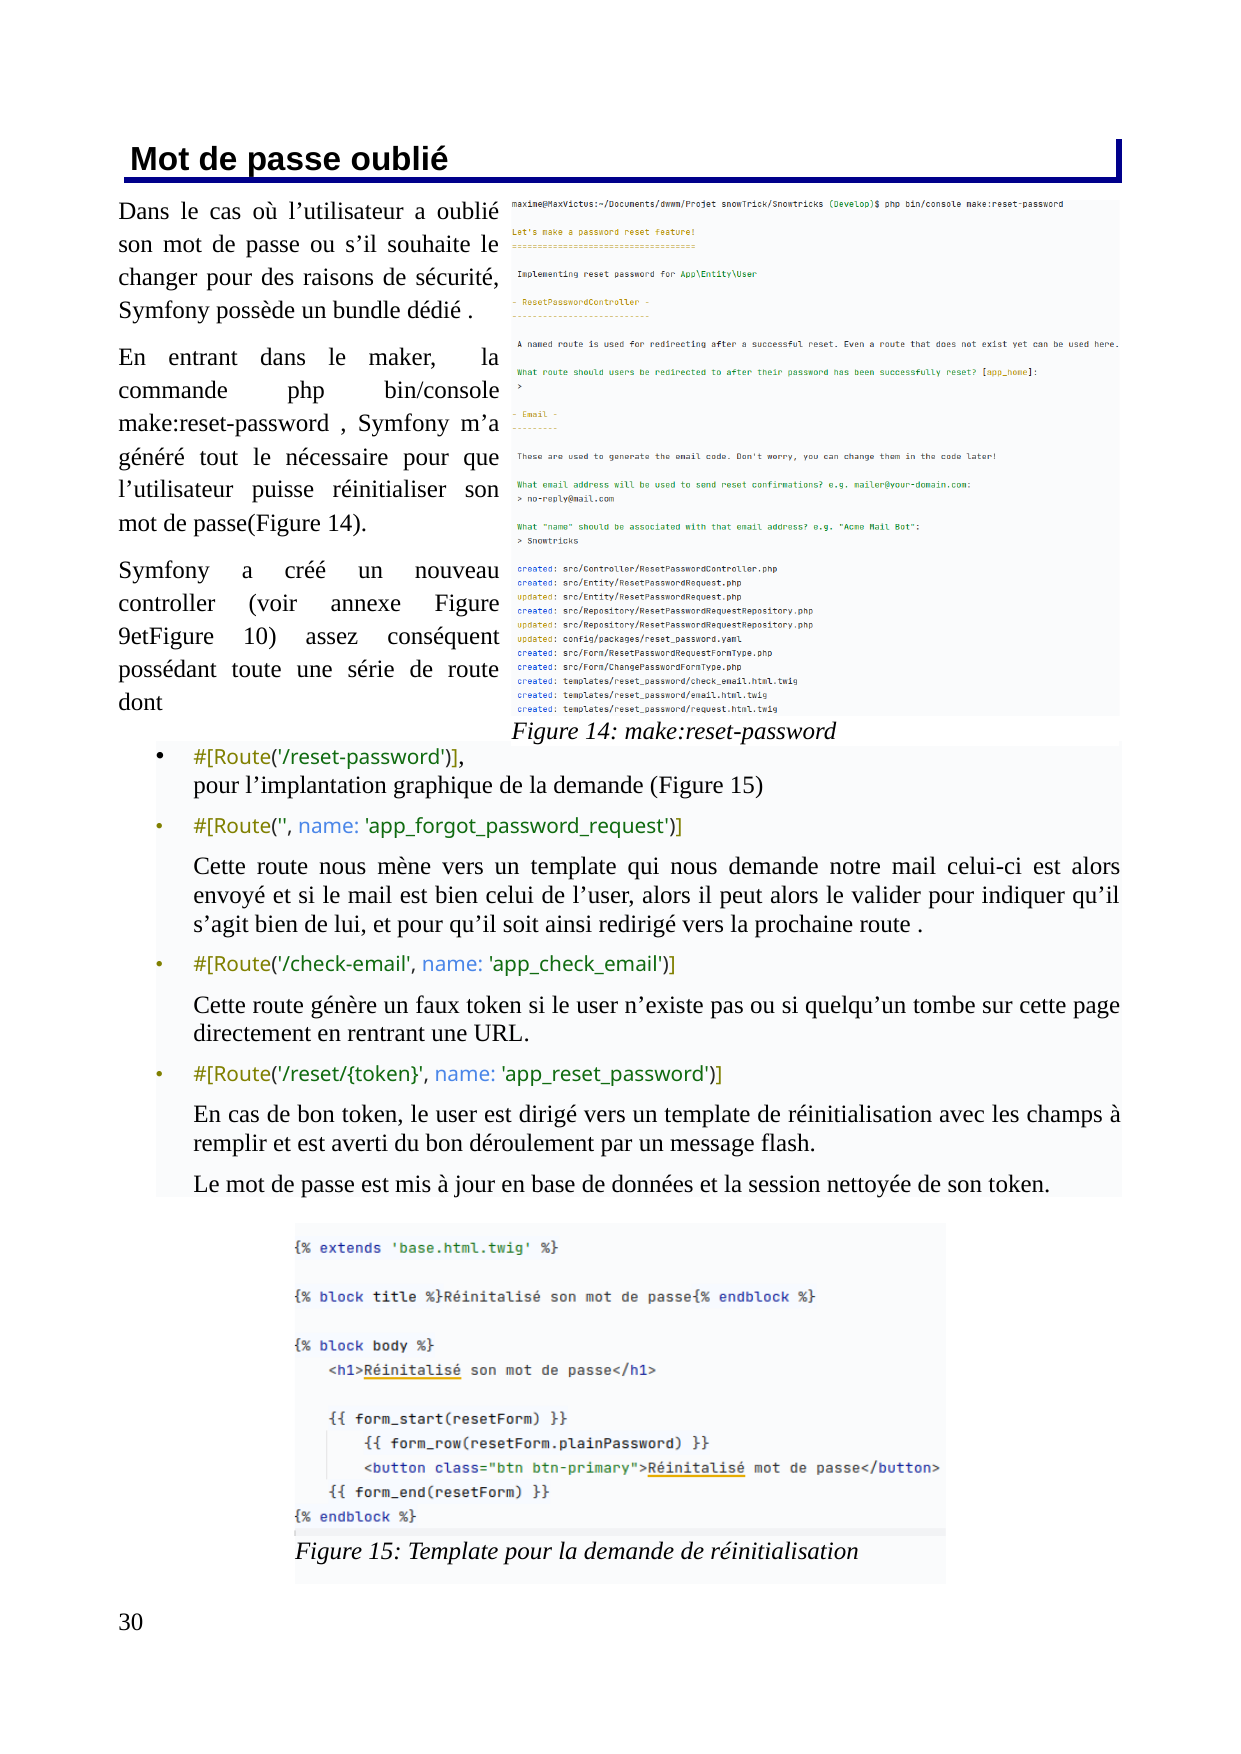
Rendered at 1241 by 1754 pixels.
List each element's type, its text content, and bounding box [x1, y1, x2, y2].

list #[Route('', name: 'app_forgot_password_request')] [156, 811, 1122, 839]
picture [511, 200, 1120, 716]
text Symfony a créé un nouveau controller (voir annexe Figure 9etFigure 10) assez conséquent possédant toute une série de route dont [118, 555, 511, 716]
text Figure 14: make:reset-password [511, 716, 1119, 745]
list #[Route('/reset/{token}', name: 'app_reset_password')] [156, 1059, 1122, 1087]
subtitle Mot de passe oublié [118, 139, 1116, 177]
list En cas de bon token, le user est dirigé vers un template de réinitialisation avec les champs à remplir et est averti du bon déroulement par un message flash. [156, 1099, 1122, 1157]
list #[Route('/reset-password')], pour l’implantation graphique de la demande (Figure 15) [156, 741, 1122, 799]
list Cette route génère un faux token si le user n’existe pas ou si quelqu’un tombe sur cette page directement en rentrant une URL. [156, 990, 1122, 1047]
text En entrant dans le maker, la commande php bin/console make:reset-password , Symfony m’a généré tout le nécessaire pour que l’utilisateur puisse réinitialiser son mot de passe(Figure 14). [118, 342, 511, 536]
list [295, 1223, 946, 1236]
picture [294, 1236, 946, 1536]
text Dans le cas où l’utilisateur a oublié son mot de passe ou s’il souhaite le changer pour des raisons de sécurité, Symfony possède un bundle dédié . [118, 188, 1122, 324]
list Figure 15: Template pour la demande de réinitialisation [295, 1536, 946, 1565]
list #[Route('/check-email', name: 'app_check_email')] [156, 949, 1122, 978]
list Cette route nous mène vers un template qui nous demande notre mail celui-ci est alors envoyé et si le mail est bien celui de l’user, alors il peut alors le valider pour indiquer qu’il s’agit bien de lui, et pour qu’il soit ainsi redirigé vers la prochaine route . [156, 851, 1122, 937]
list Le mot de passe est mis à jour en base de données et la session nettoyée de son token. [156, 1169, 1122, 1197]
list [295, 1565, 946, 1584]
